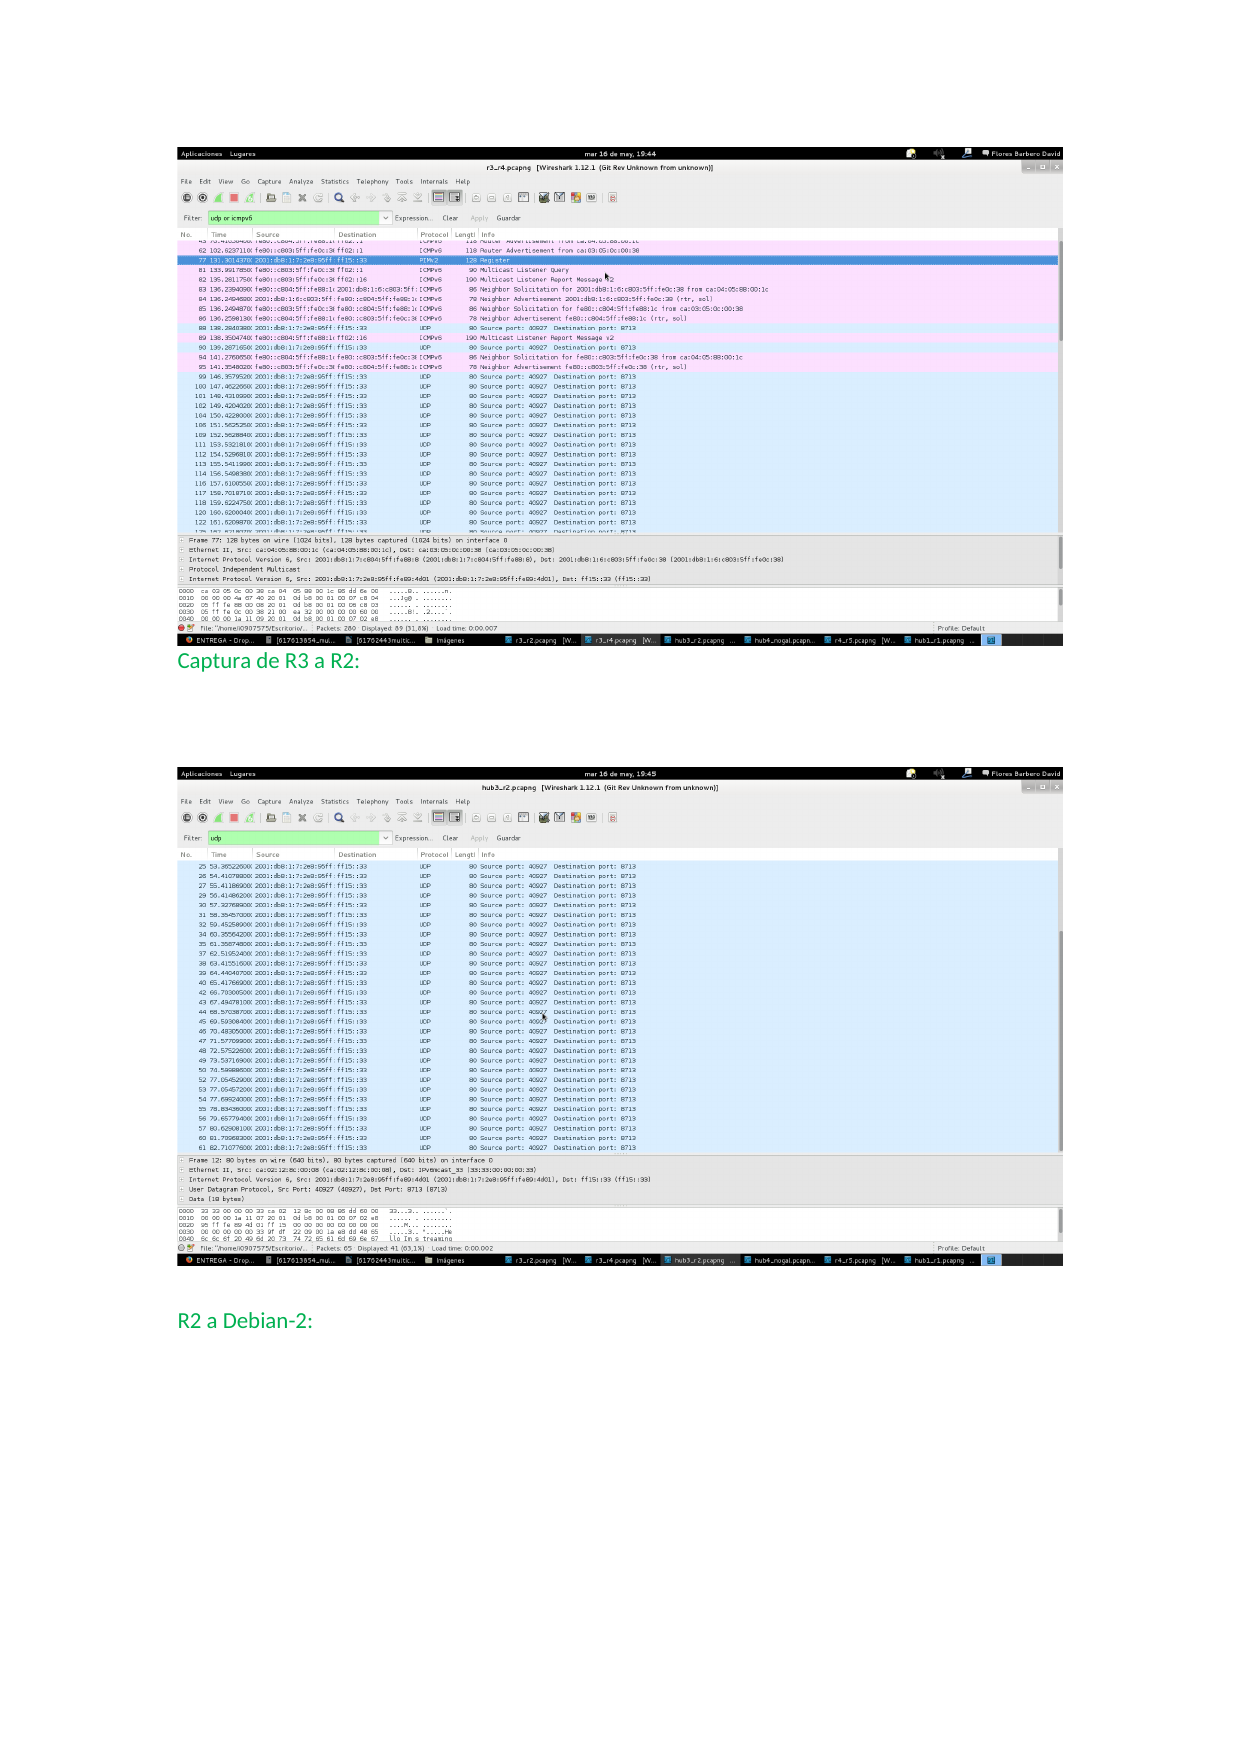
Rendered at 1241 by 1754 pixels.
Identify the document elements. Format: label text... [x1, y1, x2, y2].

text Captura de R3 a R2: [177, 646, 1063, 674]
picture [177, 767, 1063, 1266]
text R2 a Debian-2: [177, 1306, 1063, 1334]
picture [177, 147, 1063, 646]
